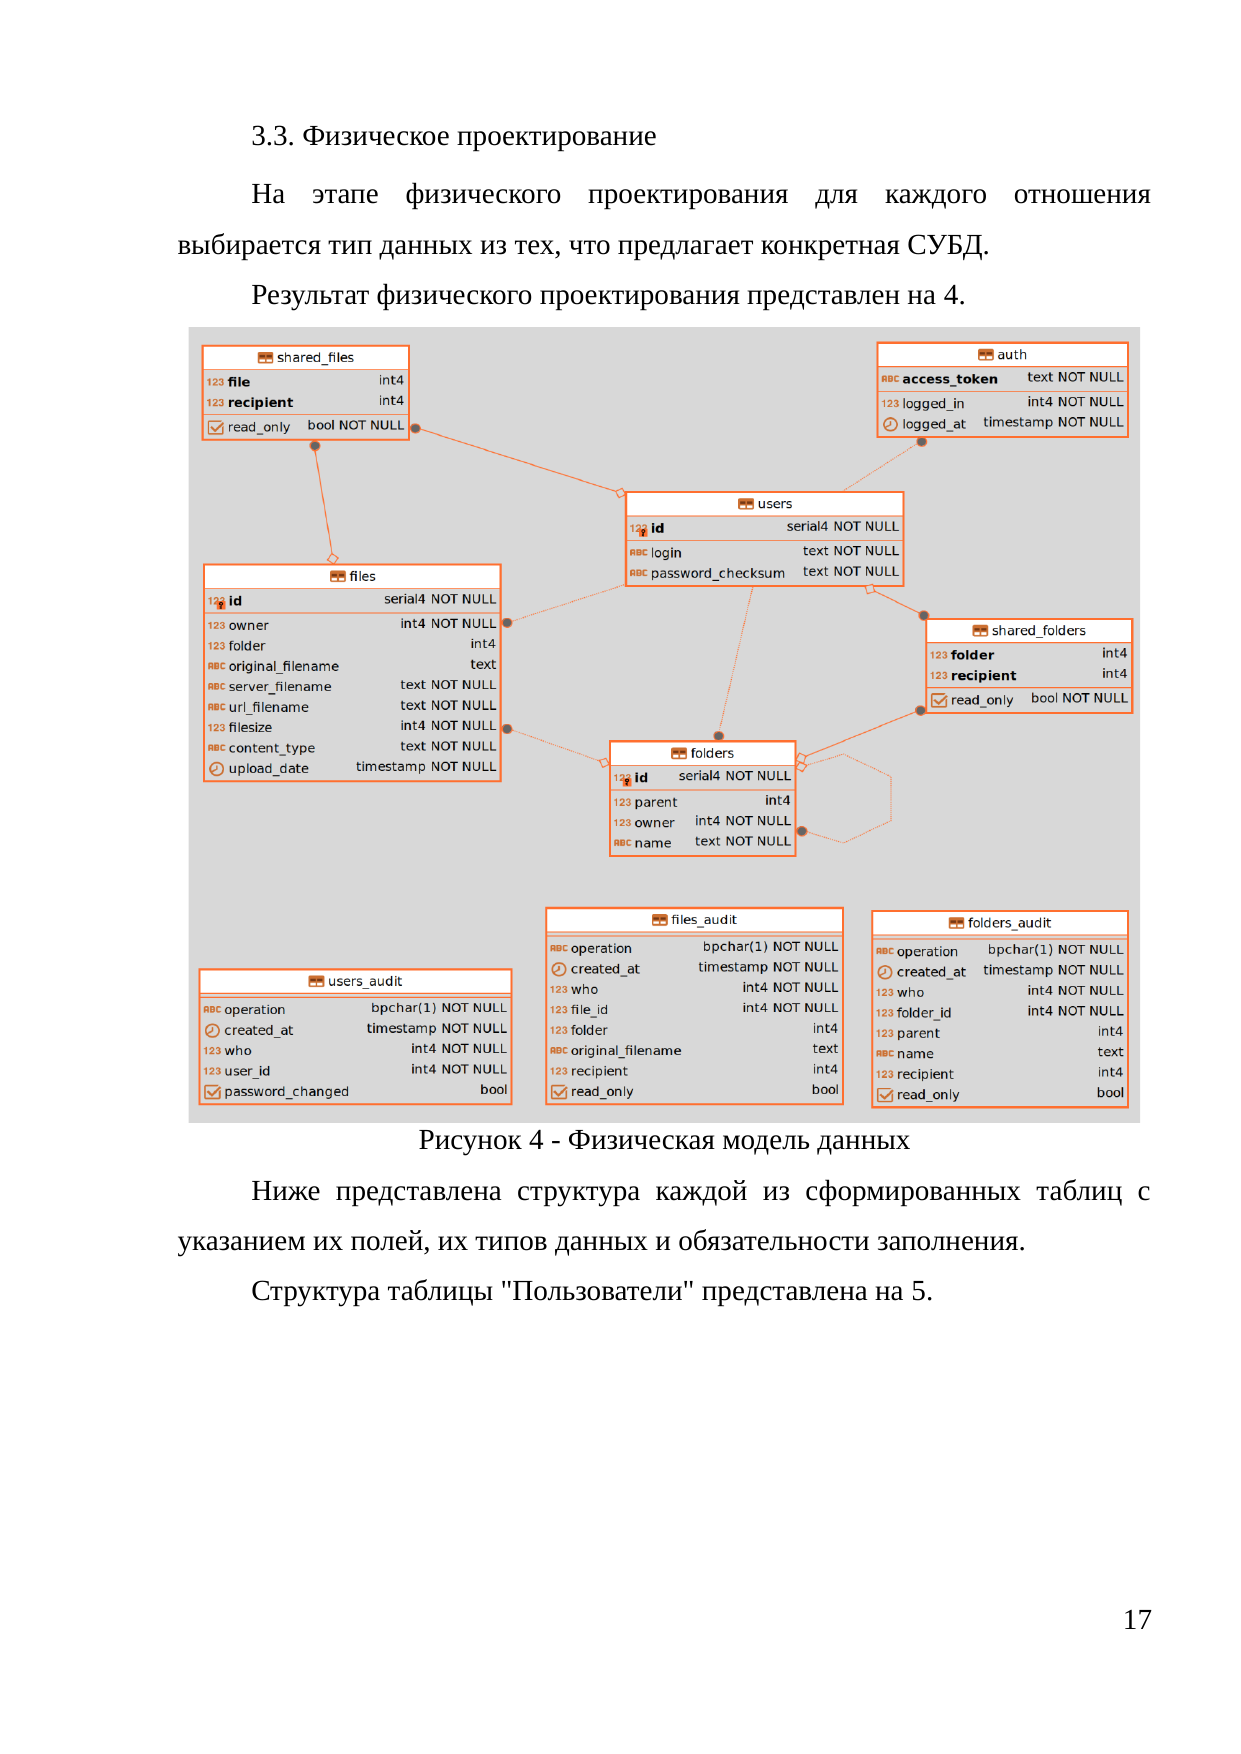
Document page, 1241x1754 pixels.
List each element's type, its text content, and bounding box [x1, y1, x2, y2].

text На этапе физического проектирования для каждого отношения выбирается тип данных из тех, что предлагает конкретная СУБД. [177, 176, 1152, 260]
text Ниже представлена структура каждой из сформированных таблиц с указанием их полей, их типов данных и обязательности заполнения. [177, 327, 1152, 1256]
subtitle 3.3. Физическое проектирование [177, 118, 1152, 152]
text Структура таблицы "Пользователи" представлена на Рисунок 5. [177, 1273, 1152, 1307]
text Рисунок 4 - Физическая модель данных [295, 1123, 1033, 1156]
picture [188, 327, 1141, 1123]
text Результат физического проектирования представлен на Рисунок 4. [177, 277, 1152, 311]
